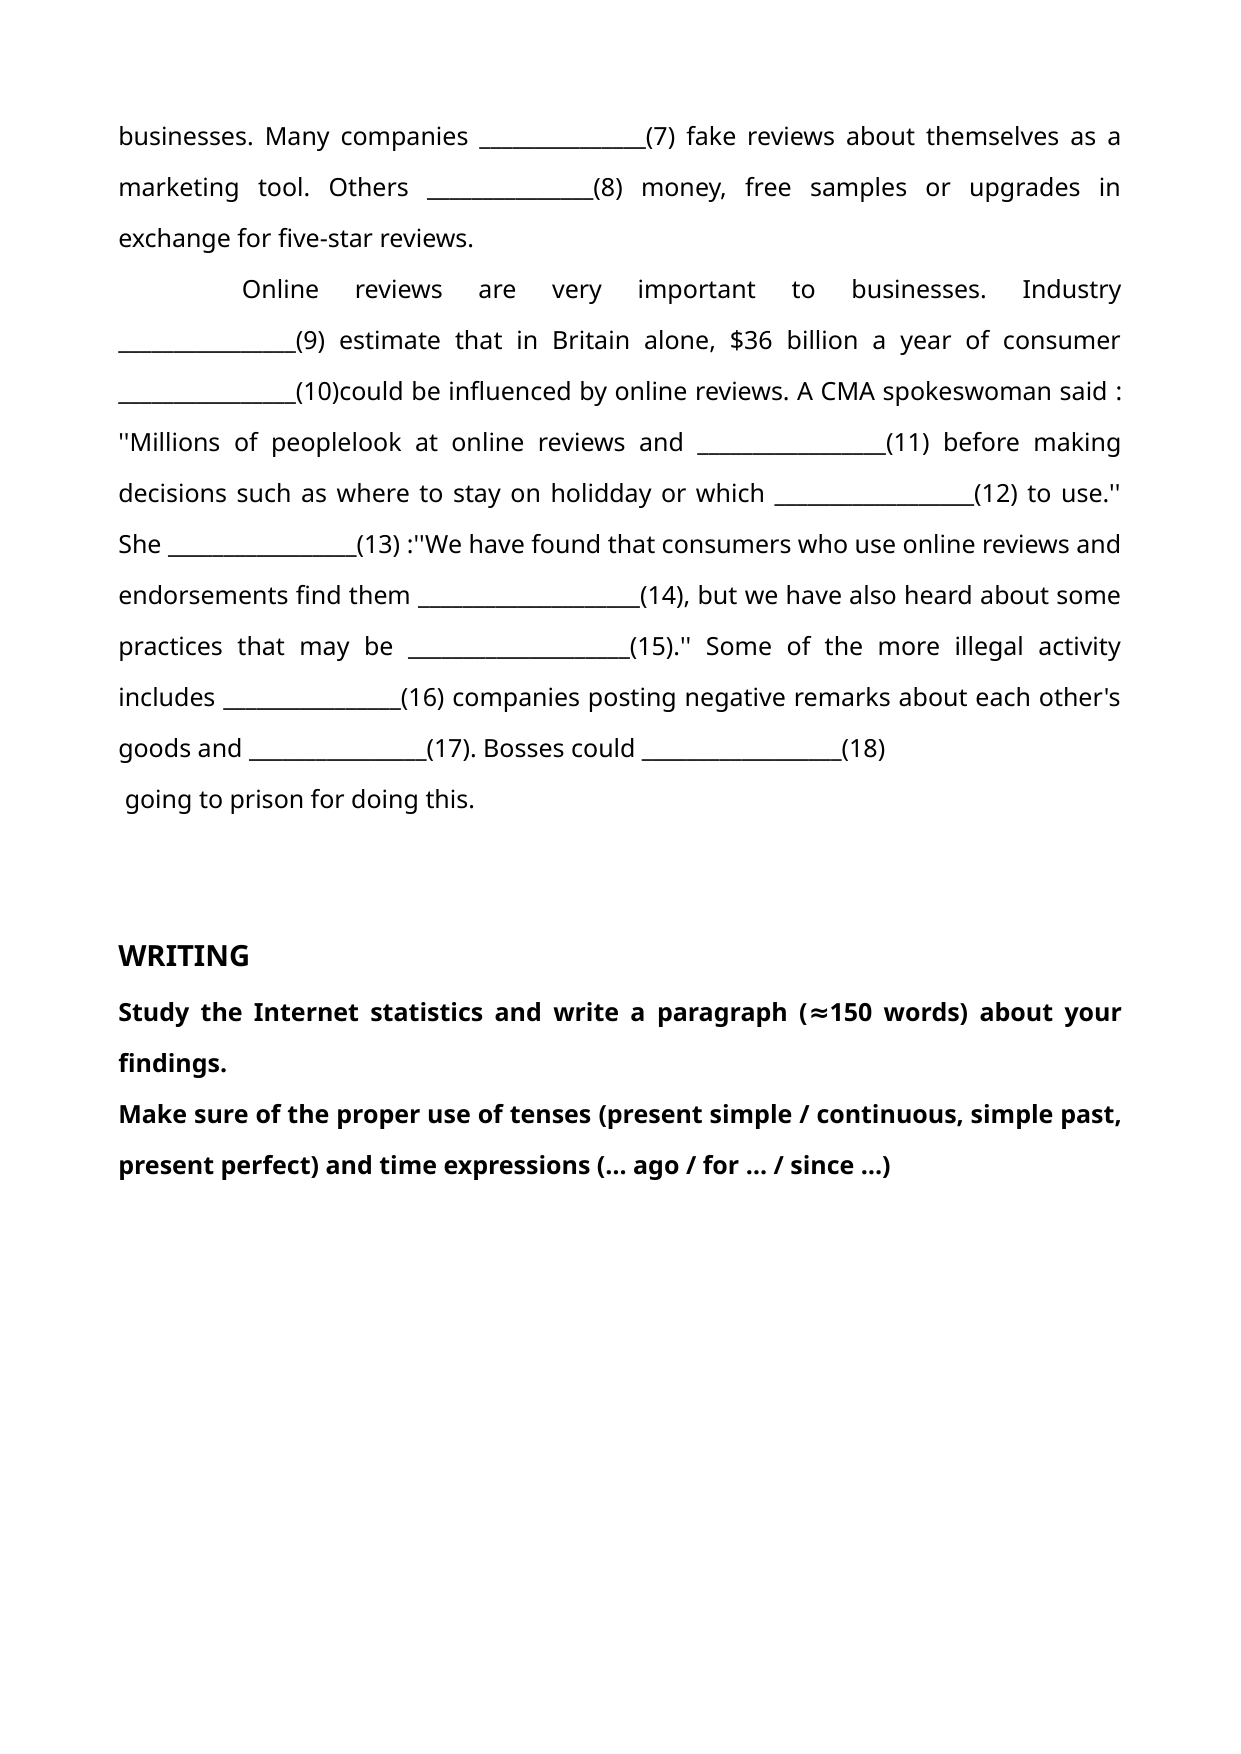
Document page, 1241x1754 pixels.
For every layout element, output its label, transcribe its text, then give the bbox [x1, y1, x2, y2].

text Online reviews are very important to businesses. Industry ________________(9) estimate that in Britain alone, $36 billion a year of consumer ________________(10)could be influenced by online reviews. A CMA spokeswoman said : ''Millions of peoplelook at online reviews and _________________(11) before making decisions such as where to stay on holidday or which __________________(12) to use.'' She _________________(13) :''We have found that consumers who use online reviews and endorsements find them ____________________(14), but we have also heard about some practices that may be ____________________(15).'' Some of the more illegal activity includes ________________(16) companies posting negative remarks about each other's goods and ________________(17). Bosses could __________________(18) [118, 271, 1122, 765]
text Make sure of the proper use of tenses (present simple / continuous, simple past, present perfect) and time expressions (… ago / for … / since …) [118, 1096, 1122, 1181]
text Study the Internet statistics and write a paragraph (≈150 words) about your findings. [118, 994, 1122, 1079]
text going to prison for doing this. [118, 782, 1122, 816]
text businesses. Many companies _______________(7) fake reviews about themselves as a marketing tool. Others _______________(8) money, free samples or upgrades in exchange for five-star reviews. [118, 118, 1122, 254]
text WRITING [118, 935, 1122, 974]
